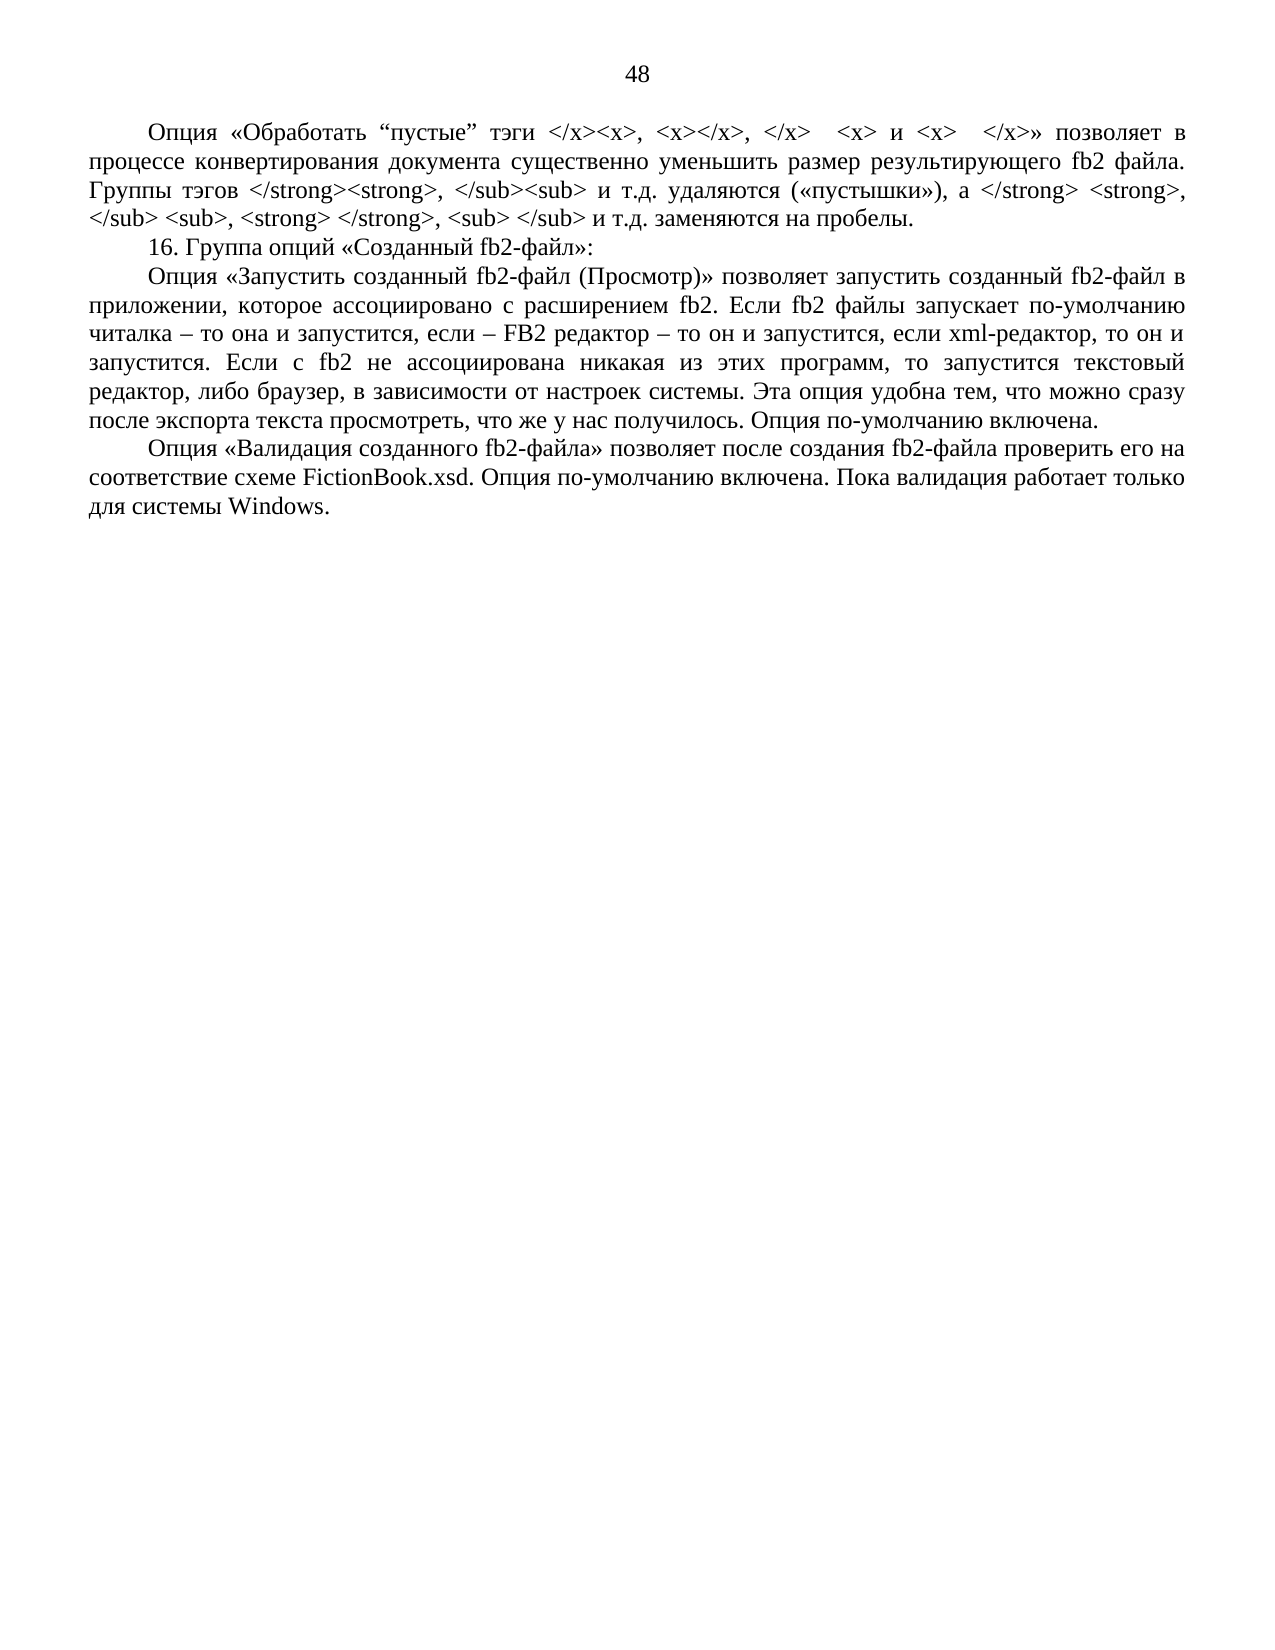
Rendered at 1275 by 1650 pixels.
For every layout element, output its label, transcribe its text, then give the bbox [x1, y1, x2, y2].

text 16. Группа опций «Созданный fb2-файл»: [89, 232, 1186, 261]
text Опция «Валидация созданного fb2-файла» позволяет после создания fb2-файла проверить его на соответствие схеме FictionBook.xsd. Опция по-умолчанию включена. Пока валидация работает только для системы Windows. [89, 433, 1186, 520]
text Опция «Обработать “пустые” тэги </x><x>, <x></x>, </x> <x> и <x> </x>» позволяет в процессе конвертирования документа существенно уменьшить размер результирующего fb2 файла. Группы тэгов </strong><strong>, </sub><sub> и т.д. удаляются («пустышки»), а </strong> <strong>, </sub> <sub>, <strong> </strong>, <sub> </sub> и т.д. заменяются на пробелы. [89, 117, 1186, 232]
text Опция «Запустить созданный fb2-файл (Просмотр)» позволяет запустить созданный fb2-файл в приложении, которое ассоциировано с расширением fb2. Если fb2 файлы запускает по-умолчанию читалка – то она и запустится, если – FB2 редактор – то он и запустится, если xml-редактор, то он и запустится. Если с fb2 не ассоциирована никакая из этих программ, то запустится текстовый редактор, либо браузер, в зависимости от настроек системы. Эта опция удобна тем, что можно сразу после экспорта текста просмотреть, что же у нас получилось. Опция по-умолчанию включена. [89, 261, 1186, 433]
